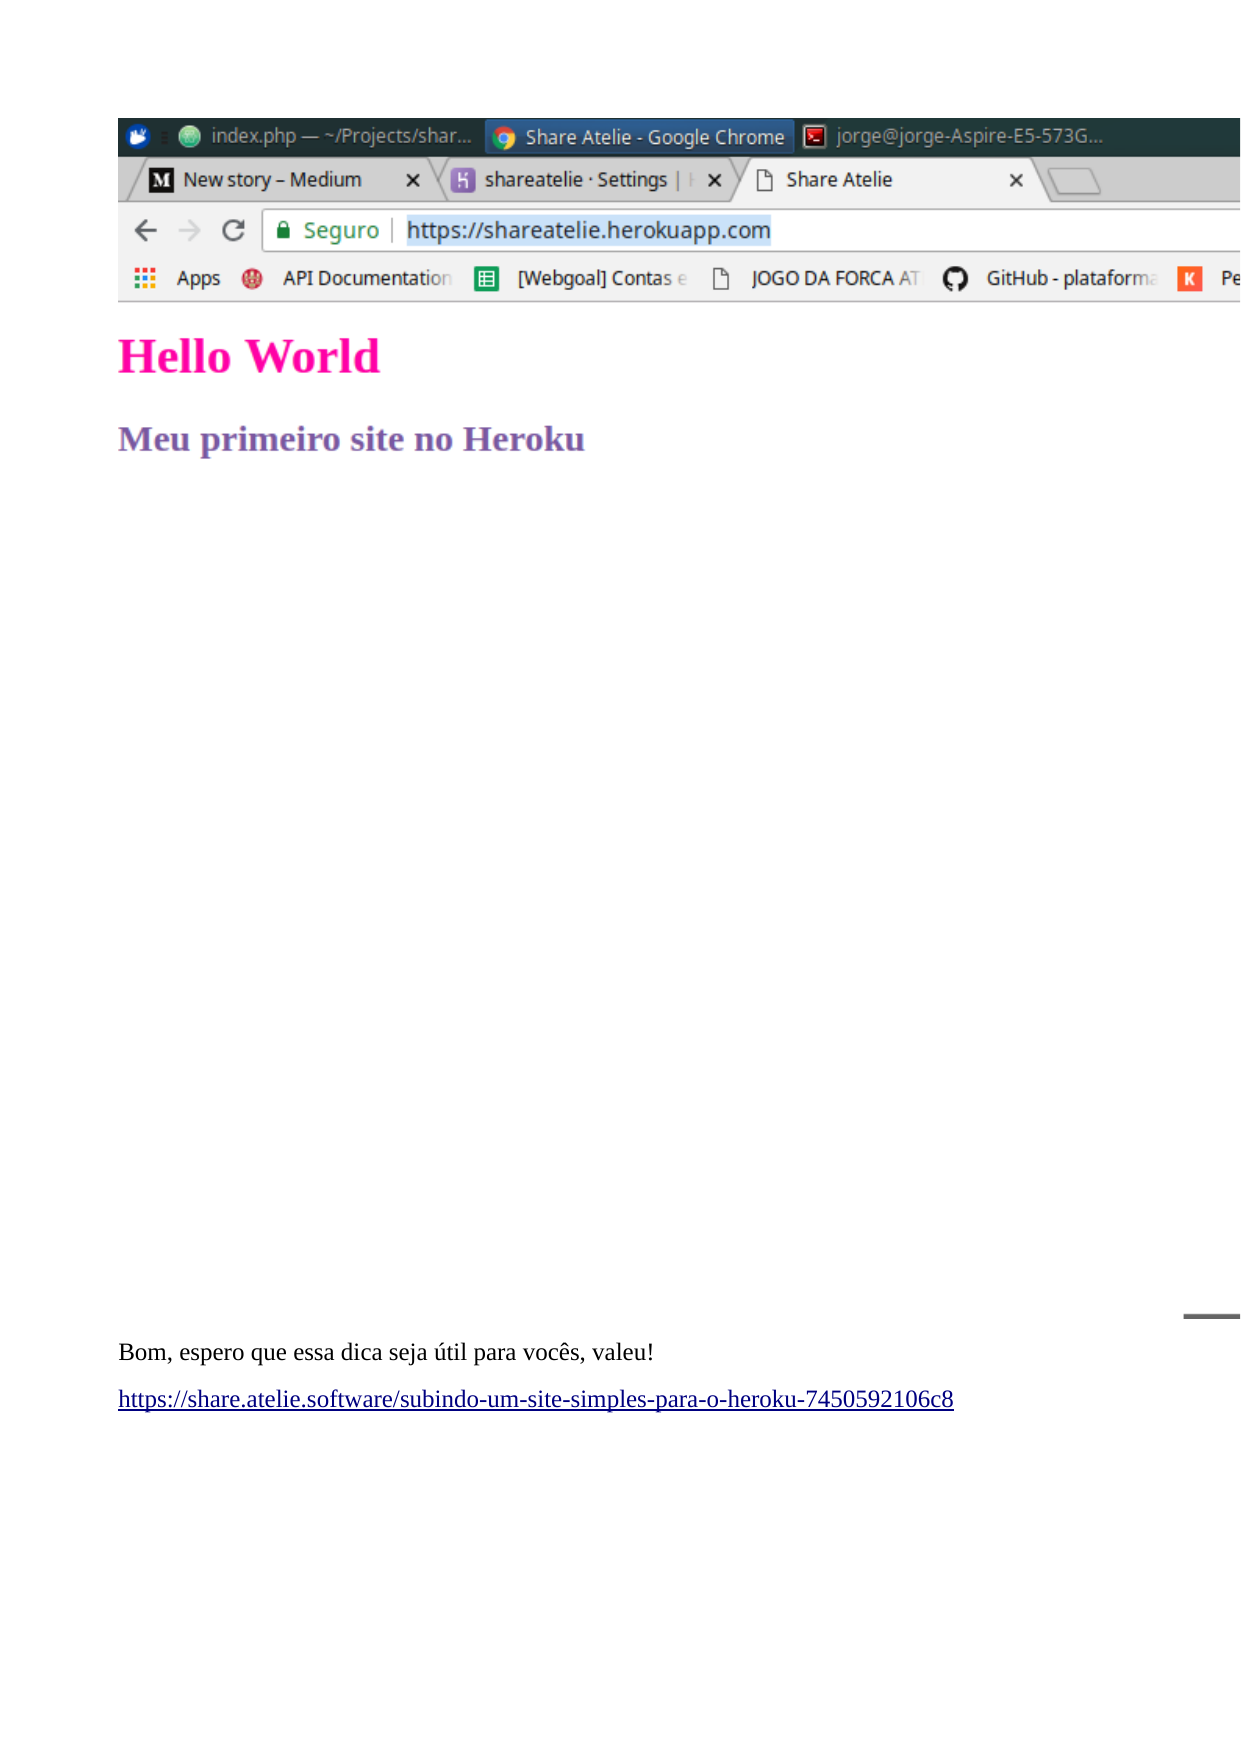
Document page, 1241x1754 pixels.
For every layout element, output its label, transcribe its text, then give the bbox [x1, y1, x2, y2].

text https://share.atelie.software/subindo-um-site-simples-para-o-heroku-7450592106c8 [118, 1384, 1122, 1413]
text Bom, espero que essa dica seja útil para vocês, valeu! [118, 1337, 1122, 1366]
picture [118, 118, 1241, 1319]
